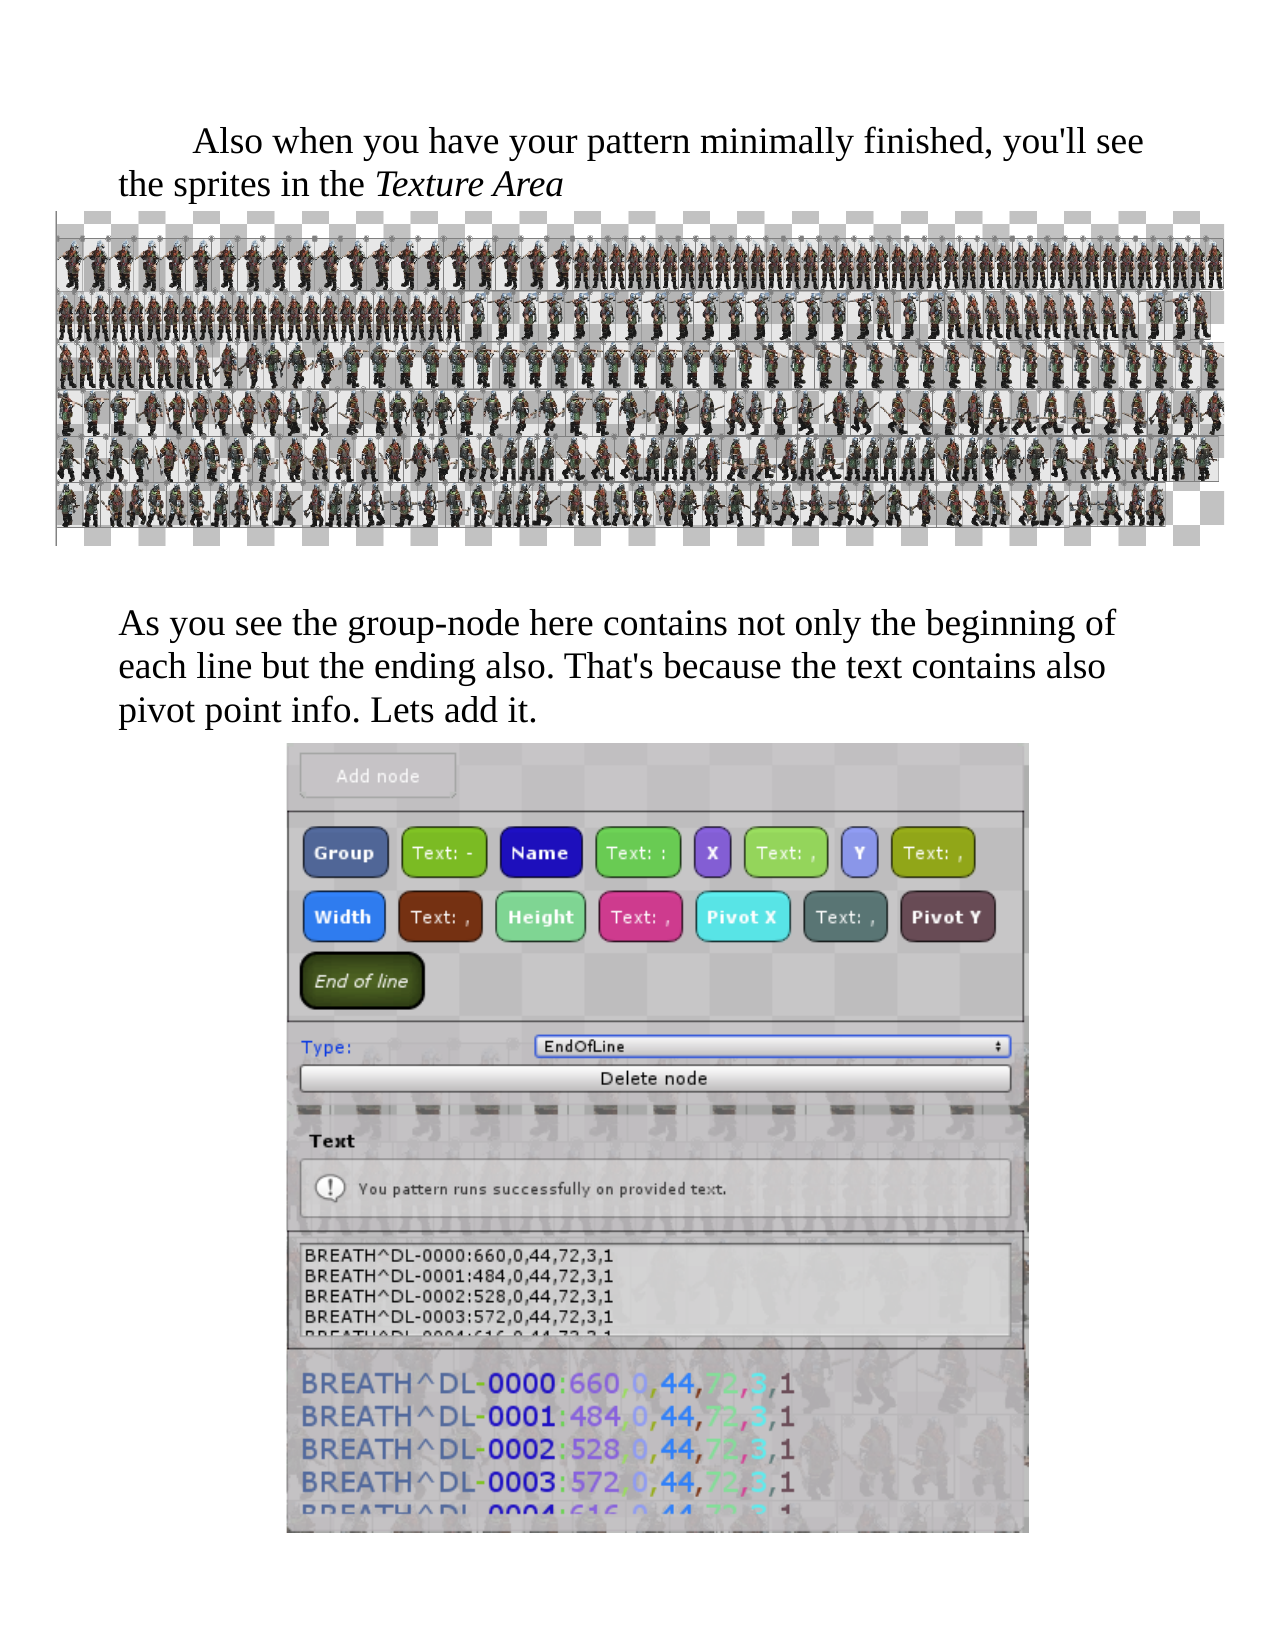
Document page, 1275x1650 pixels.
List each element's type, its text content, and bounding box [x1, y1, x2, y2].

text Also when you have your pattern minimally finished, you'll see the sprites in the Texture Area [118, 118, 1157, 204]
picture [55, 211, 1225, 546]
picture [286, 743, 1029, 1533]
text As you see the group-node here contains not only the beginning of each line but the ending also. That's because the text contains also pivot point info. Lets add it. [118, 601, 1157, 730]
